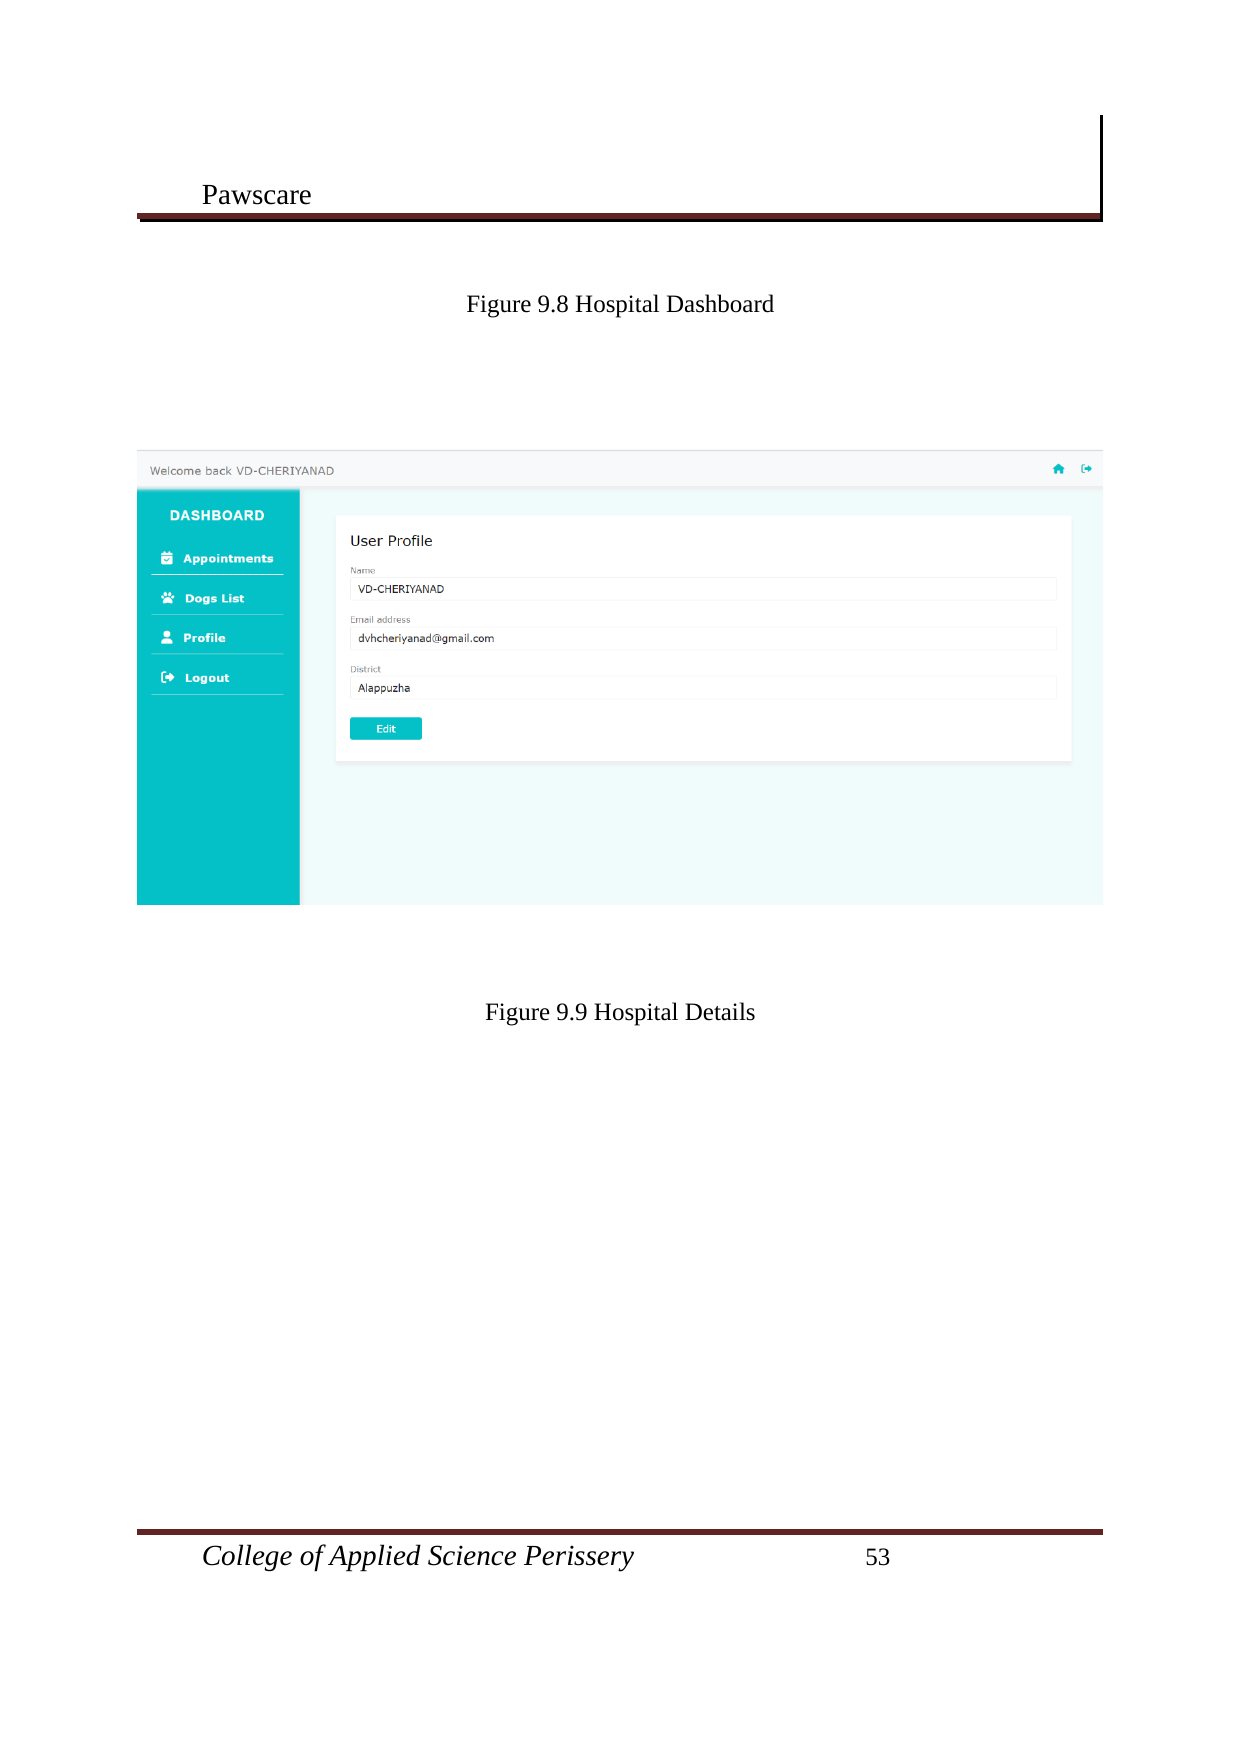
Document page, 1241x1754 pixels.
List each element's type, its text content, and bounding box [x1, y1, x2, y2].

text Figure 9.9 Hospital Details [137, 997, 1103, 1026]
text Figure 9.8 Hospital Dashboard [137, 289, 1103, 318]
